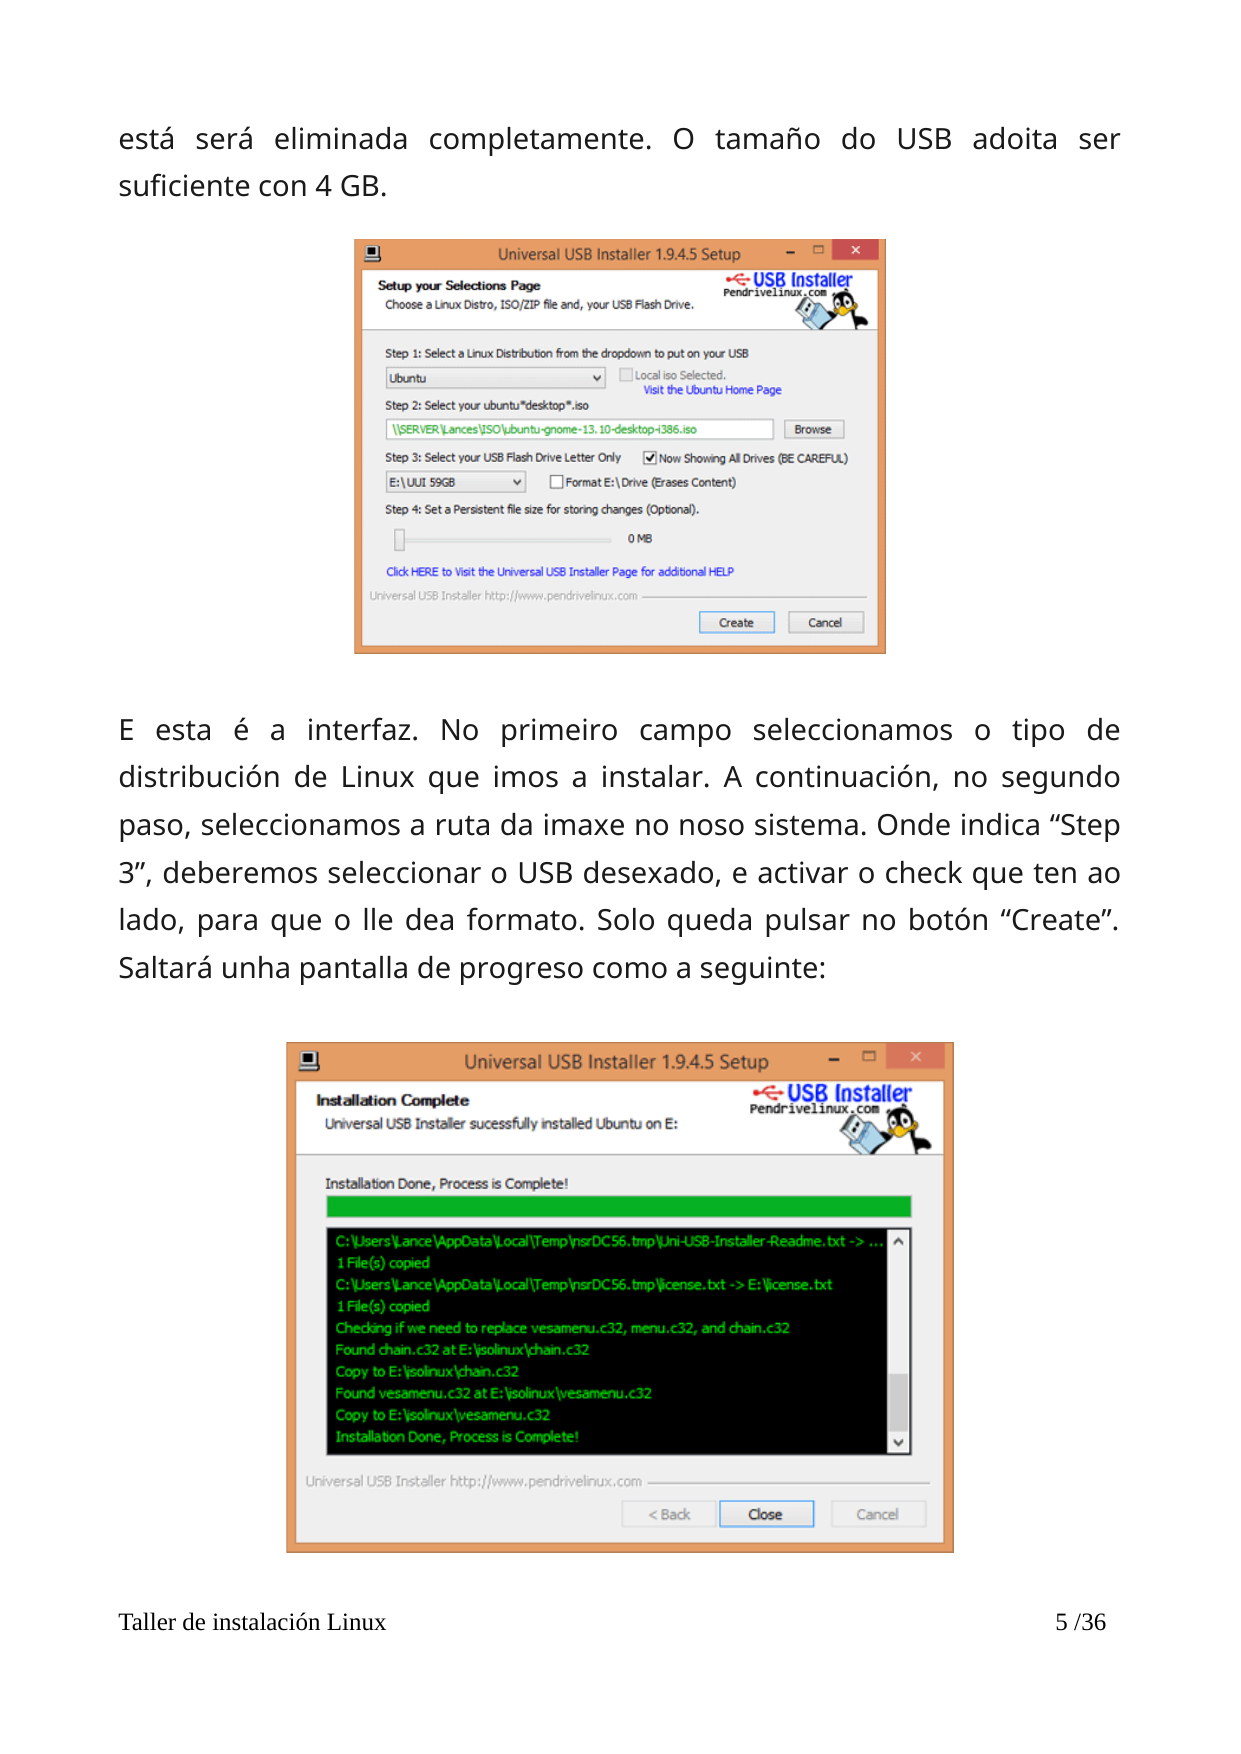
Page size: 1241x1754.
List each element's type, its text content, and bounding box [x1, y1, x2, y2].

picture [286, 1042, 954, 1553]
text está será eliminada completamente. O tamaño do USB adoita ser suficiente con 4 GB. [118, 118, 1122, 205]
text E esta é a interfaz. No primeiro campo seleccionamos o tipo de distribución de Linux que imos a instalar. A continuación, no segundo paso, seleccionamos a ruta da imaxe no noso sistema. Onde indica “Step 3”, deberemos seleccionar o USB desexado, e activar o check que ten ao lado, para que o lle dea formato. Solo queda pulsar no botón “Create”. Saltará unha pantalla de progreso como a seguinte: [118, 709, 1122, 987]
picture [354, 239, 886, 654]
